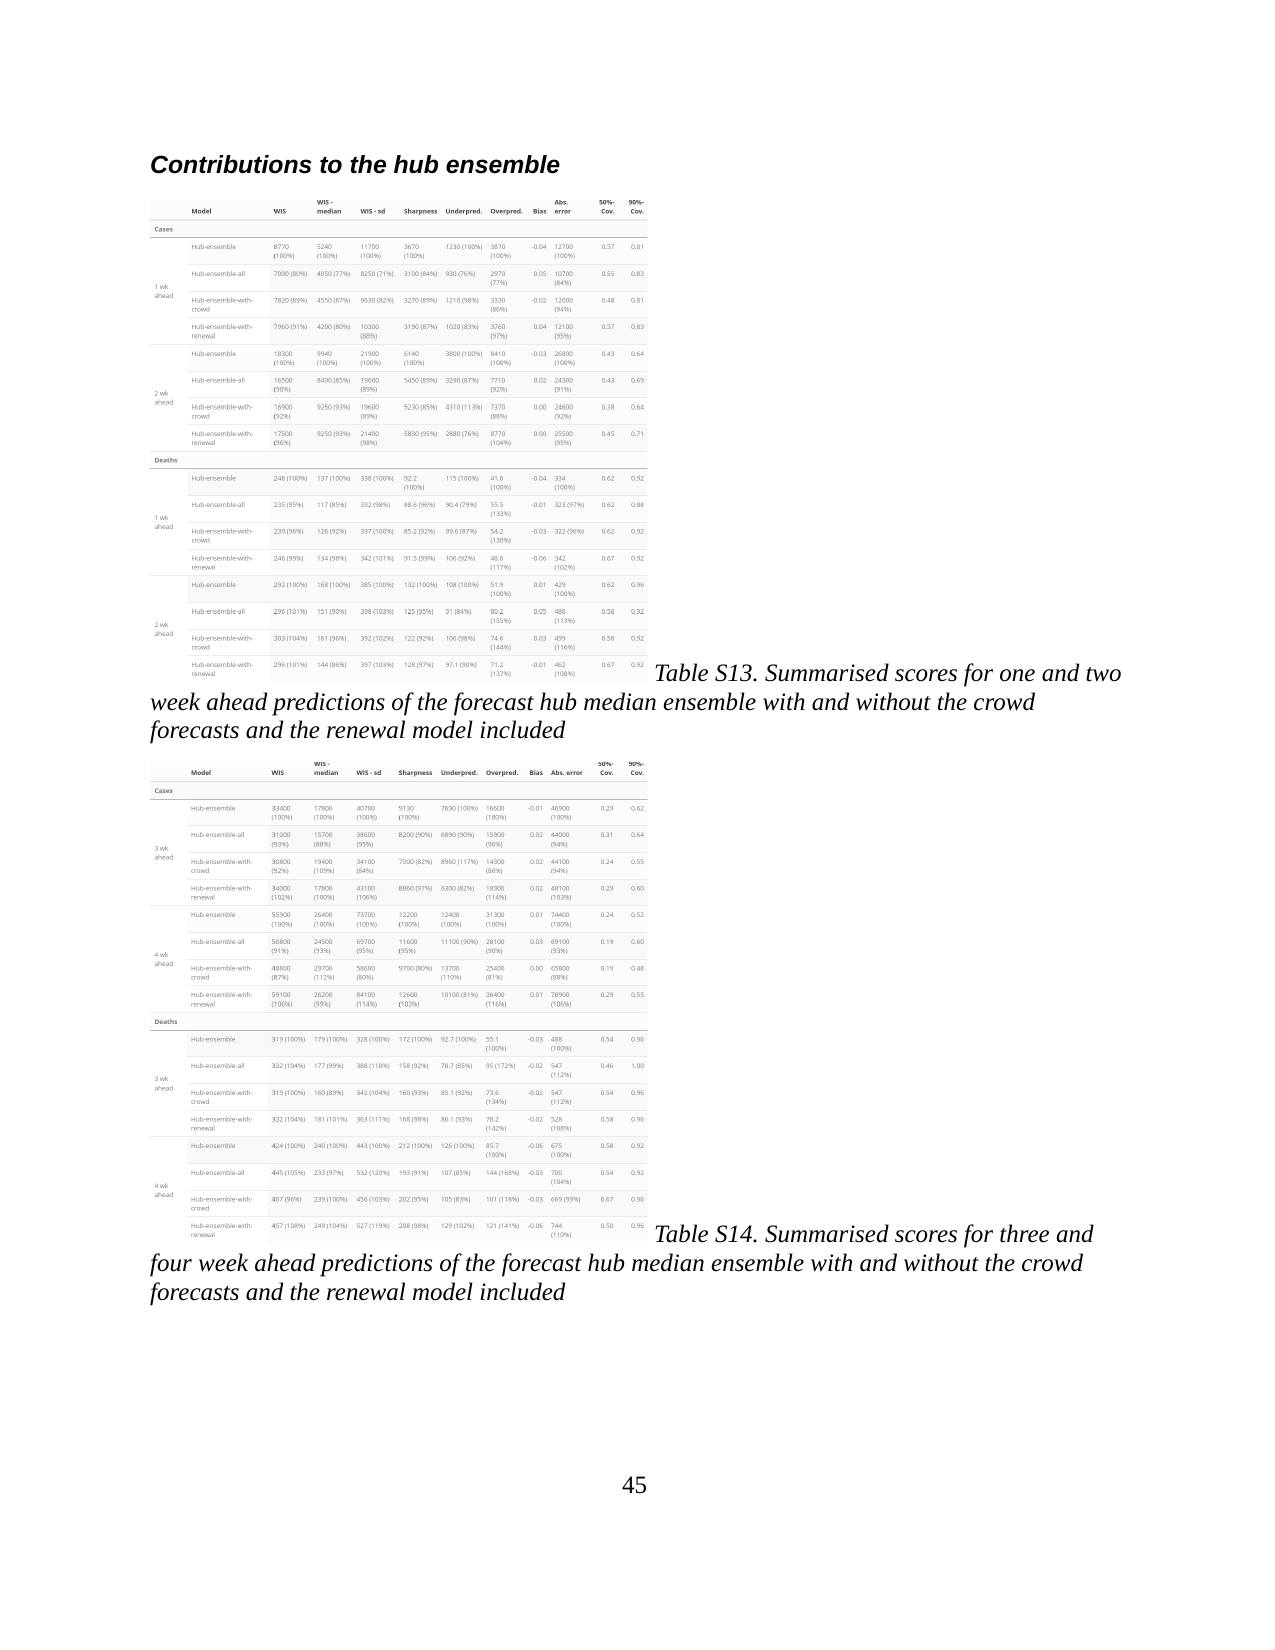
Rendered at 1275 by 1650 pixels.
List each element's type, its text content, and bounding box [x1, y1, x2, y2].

text Table S13. Summarised scores for one and two week ahead predictions of the forecast hub median ensemble with and without the crowd forecasts and the renewal model included [150, 200, 1125, 744]
text Table S14. Summarised scores for three and four week ahead predictions of the forecast hub median ensemble with and without the crowd forecasts and the renewal model included [150, 762, 1125, 1306]
subtitle Contributions to the hub ensemble [150, 150, 1125, 178]
picture [150, 200, 648, 682]
picture [150, 762, 648, 1243]
